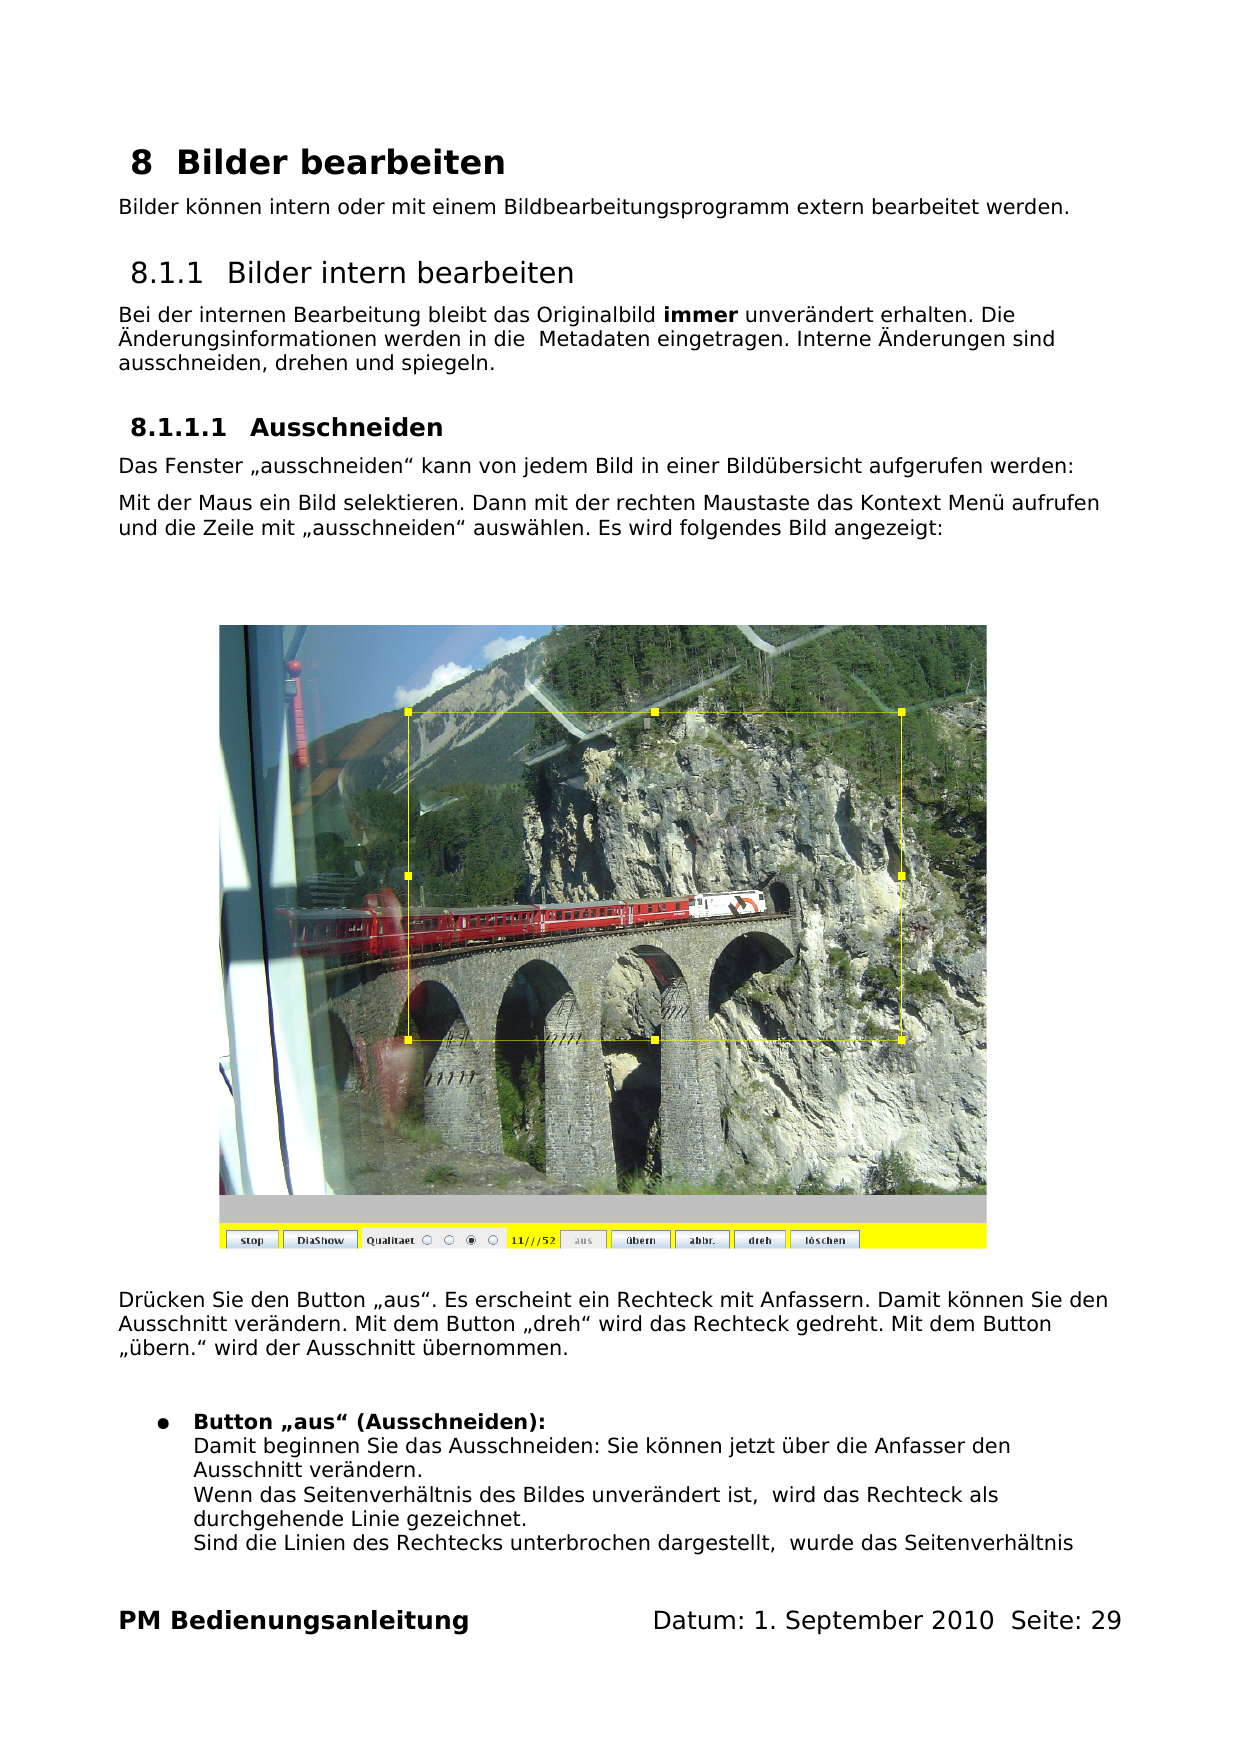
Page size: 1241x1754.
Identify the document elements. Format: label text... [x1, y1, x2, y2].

subtitle Bilder bearbeiten [130, 143, 1122, 182]
list Button „aus“ (Ausschneiden): Damit beginnen Sie das Ausschneiden: Sie können jetzt über die Anfasser den Ausschnitt verändern. Wenn das Seitenverhältnis des Bildes unverändert ist, wird das Rechteck als durchgehende Linie gezeichnet. Sind die Linien des Rechtecks unterbrochen dargestellt, wurde das Seitenverhältnis [156, 1410, 1122, 1556]
text Das Fenster „ausschneiden“ kann von jedem Bild in einer Bildübersicht aufgerufen werden: [118, 454, 1122, 479]
text Bei der internen Bearbeitung bleibt das Originalbild immer unverändert erhalten. Die Änderungsinformationen werden in die Metadaten eingetragen. Interne Änderungen sind ausschneiden, drehen und spiegeln. [118, 303, 1122, 376]
picture [219, 625, 987, 1249]
text Bilder können intern oder mit einem Bildbearbeitungsprogramm extern bearbeitet werden. [118, 195, 1122, 219]
subtitle Bilder intern bearbeiten [130, 256, 1122, 290]
text Mit der Maus ein Bild selektieren. Dann mit der rechten Maustaste das Kontext Menü aufrufen und die Zeile mit „ausschneiden“ auswählen. Es wird folgendes Bild angezeigt: [118, 491, 1122, 540]
text Drücken Sie den Button „aus“. Es erscheint ein Rechteck mit Anfassern. Damit können Sie den Ausschnitt verändern. Mit dem Button „dreh“ wird das Rechteck gedreht. Mit dem Button „übern.“ wird der Ausschnitt übernommen. [118, 1288, 1122, 1361]
subtitle Ausschneiden [130, 413, 1122, 442]
